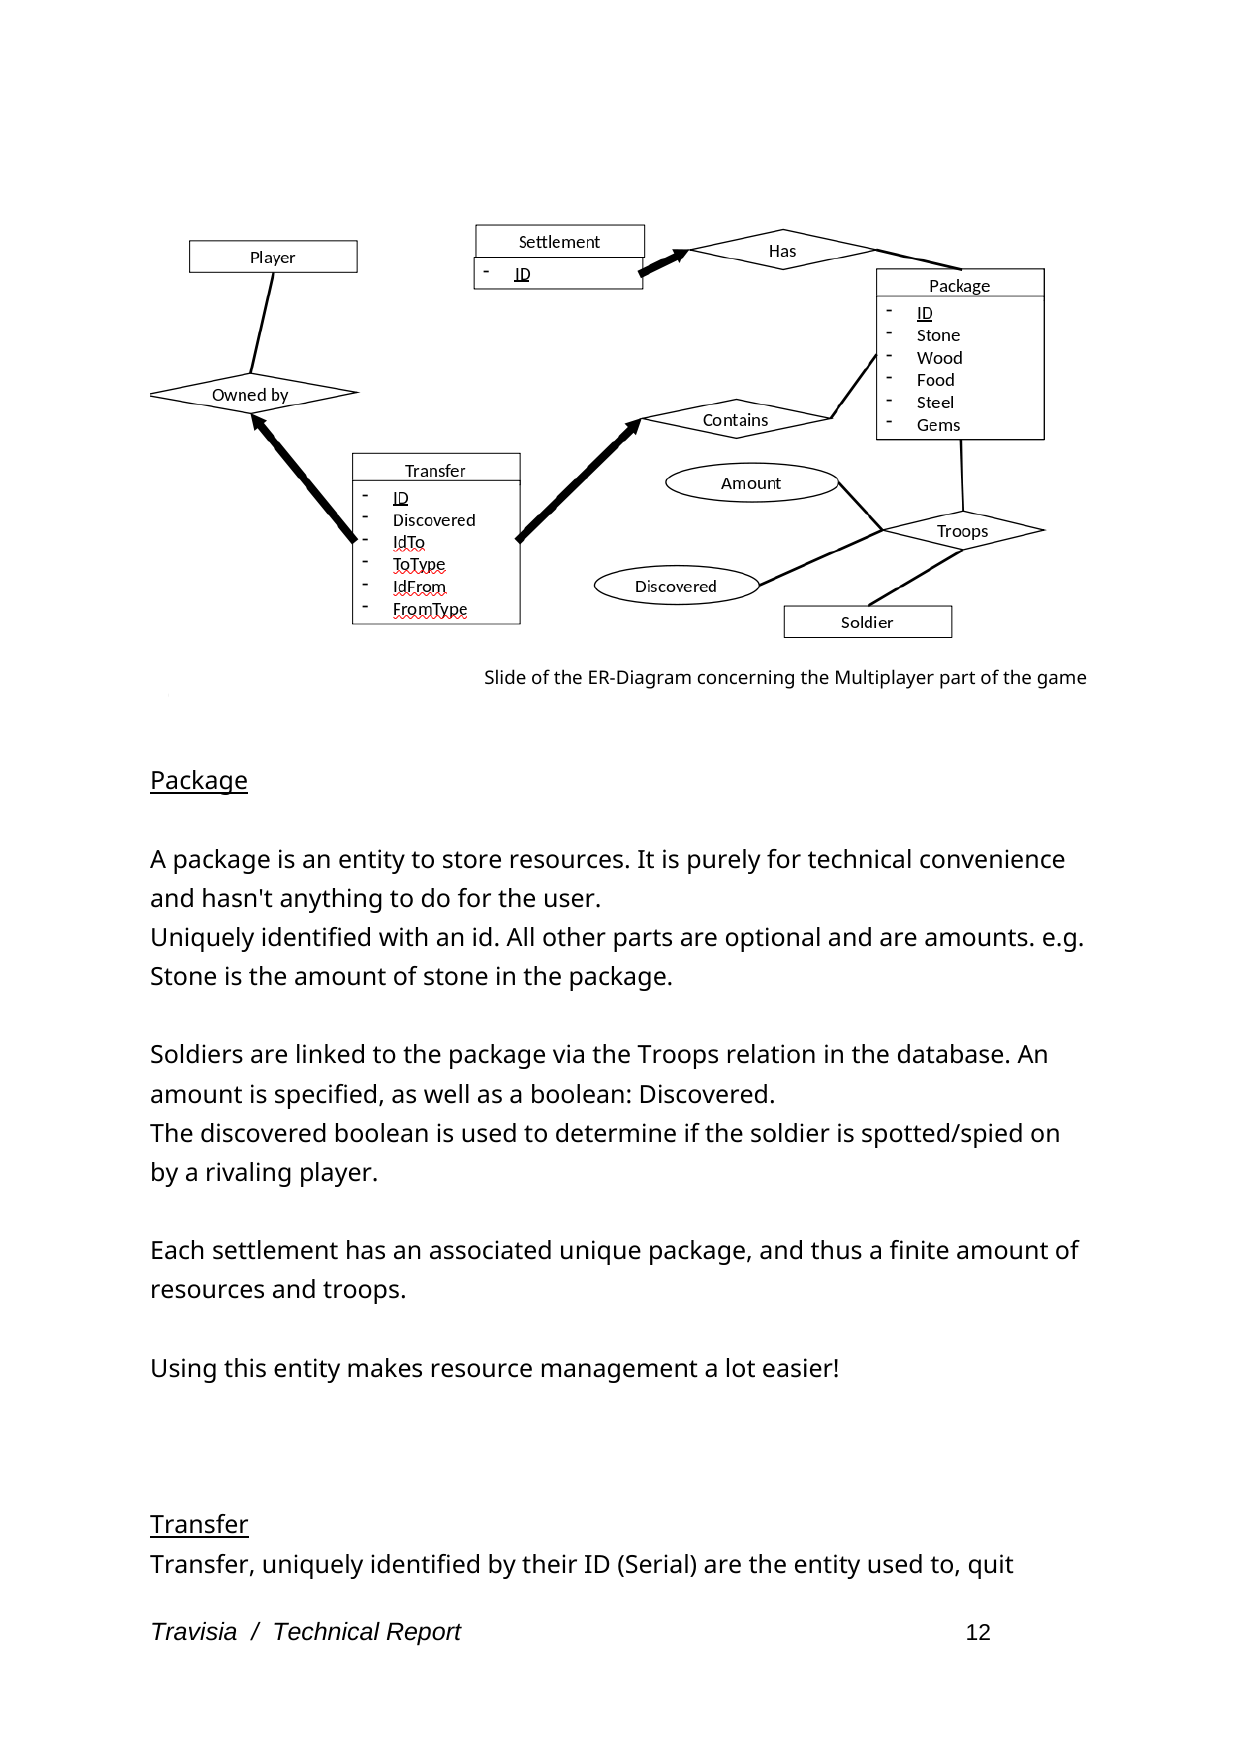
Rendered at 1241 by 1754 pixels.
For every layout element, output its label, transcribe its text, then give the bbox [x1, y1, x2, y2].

text Using this entity makes resource management a lot easier! [150, 1350, 1087, 1384]
text Slide of the ER-Diagram concerning the Multiplayer part of the game [150, 664, 1087, 690]
text Uniquely identified with an id. All other parts are optional and are amounts. e.g. Stone is the amount of stone in the package. [150, 919, 1087, 993]
text Package [150, 763, 1087, 797]
text The discovered boolean is used to determine if the soldier is spotted/spied on by a rivaling player. [150, 1115, 1087, 1189]
text Soldiers are linked to the package via the Troops relation in the database. An amount is specified, as well as a boolean: Discovered. [150, 1037, 1087, 1110]
text Transfer, uniquely identified by their ID (Serial) are the entity used to, quit [150, 1546, 1087, 1580]
text Transfer [150, 1507, 1087, 1541]
text A package is an entity to store resources. It is purely for technical convenience and hasn't anything to do for the user. [150, 841, 1087, 914]
text Each settlement has an associated unique package, and thus a finite amount of resources and troops. [150, 1233, 1087, 1306]
picture [150, 150, 1087, 661]
